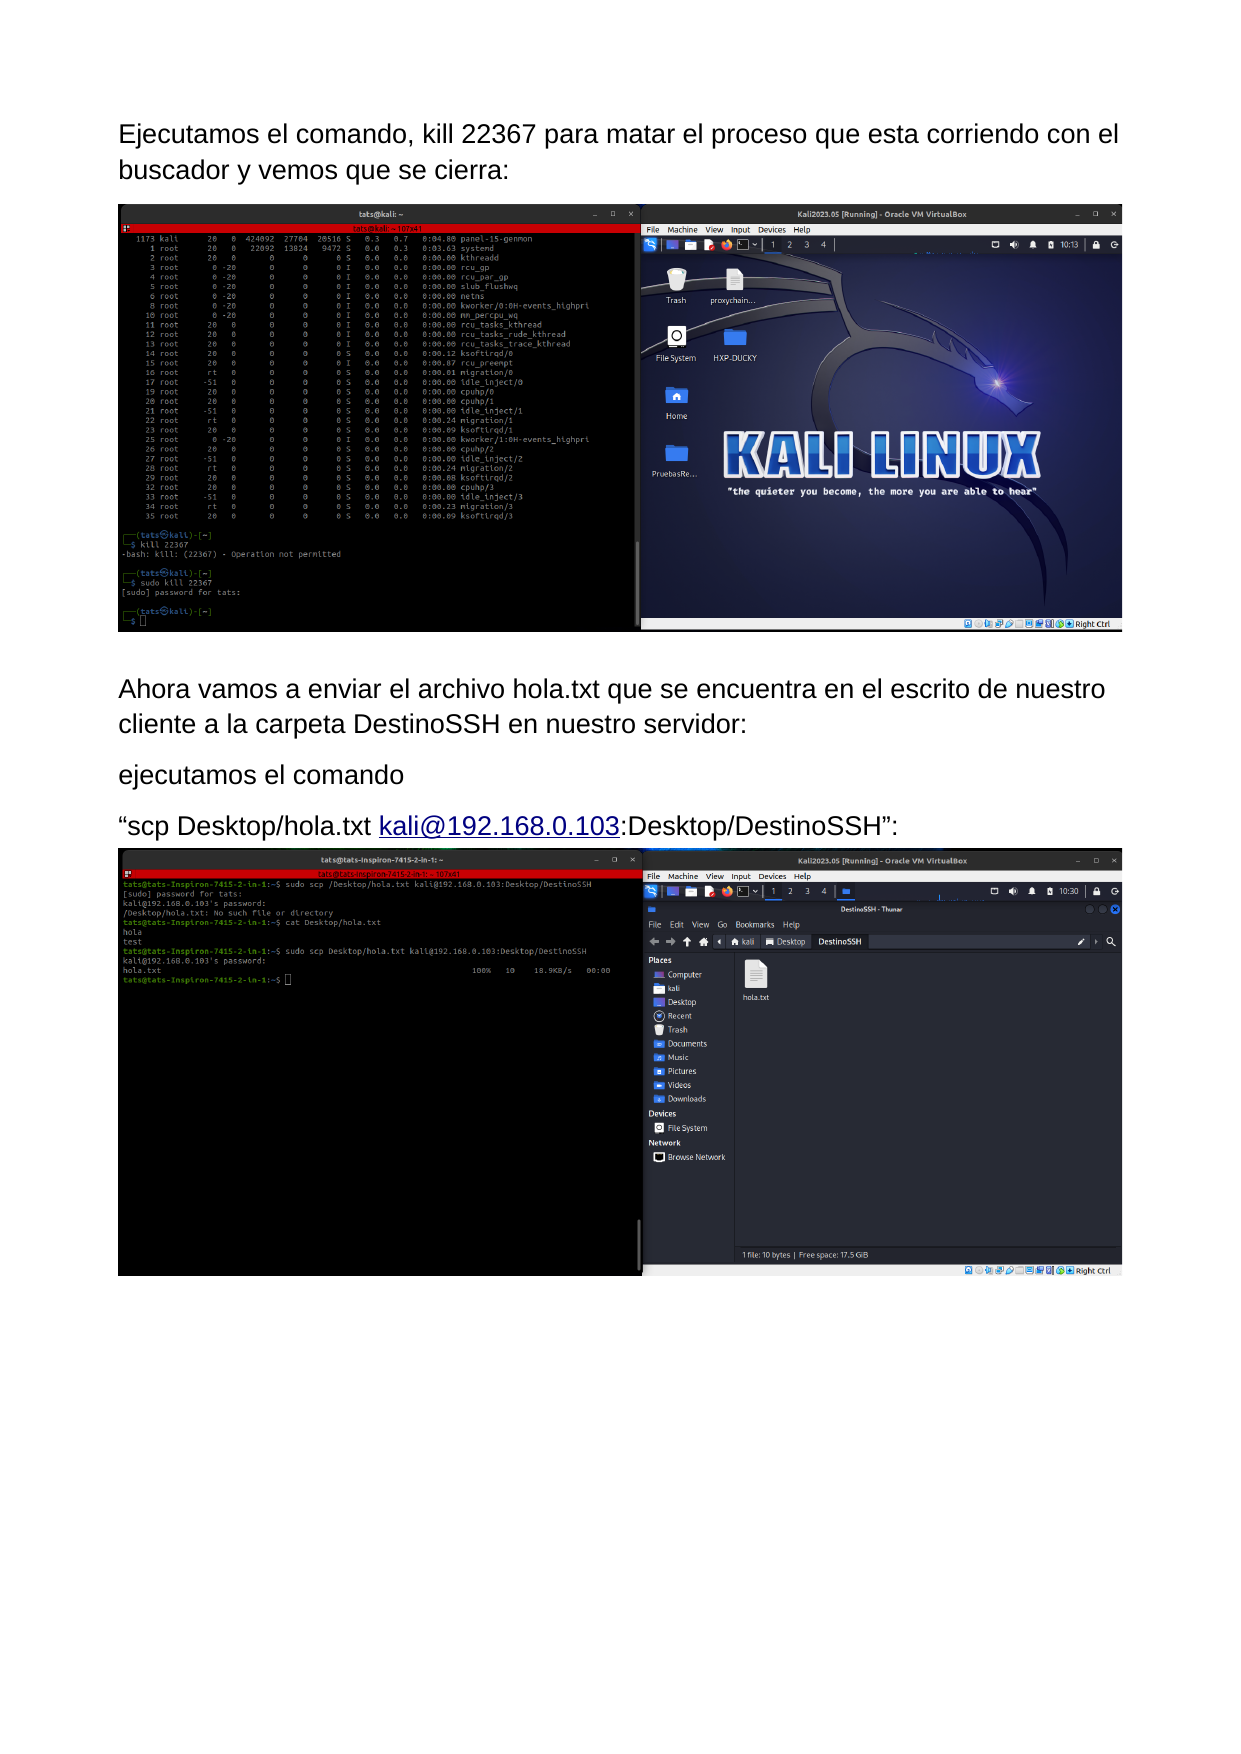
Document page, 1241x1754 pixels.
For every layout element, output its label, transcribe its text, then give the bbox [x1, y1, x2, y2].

text ejecutamos el comando [118, 759, 1122, 790]
picture [118, 204, 1123, 632]
picture [118, 848, 1123, 1276]
text Ahora vamos a enviar el archivo hola.txt que se encuentra en el escrito de nuestro cliente a la carpeta DestinoSSH en nuestro servidor: [118, 632, 1122, 740]
text [118, 1276, 1122, 1307]
text “scp Desktop/hola.txt kali@192.168.0.103:Desktop/DestinoSSH”: [118, 809, 1122, 848]
text Ejecutamos el comando, kill 22367 para matar el proceso que esta corriendo con el buscador y vemos que se cierra: [118, 118, 1122, 185]
